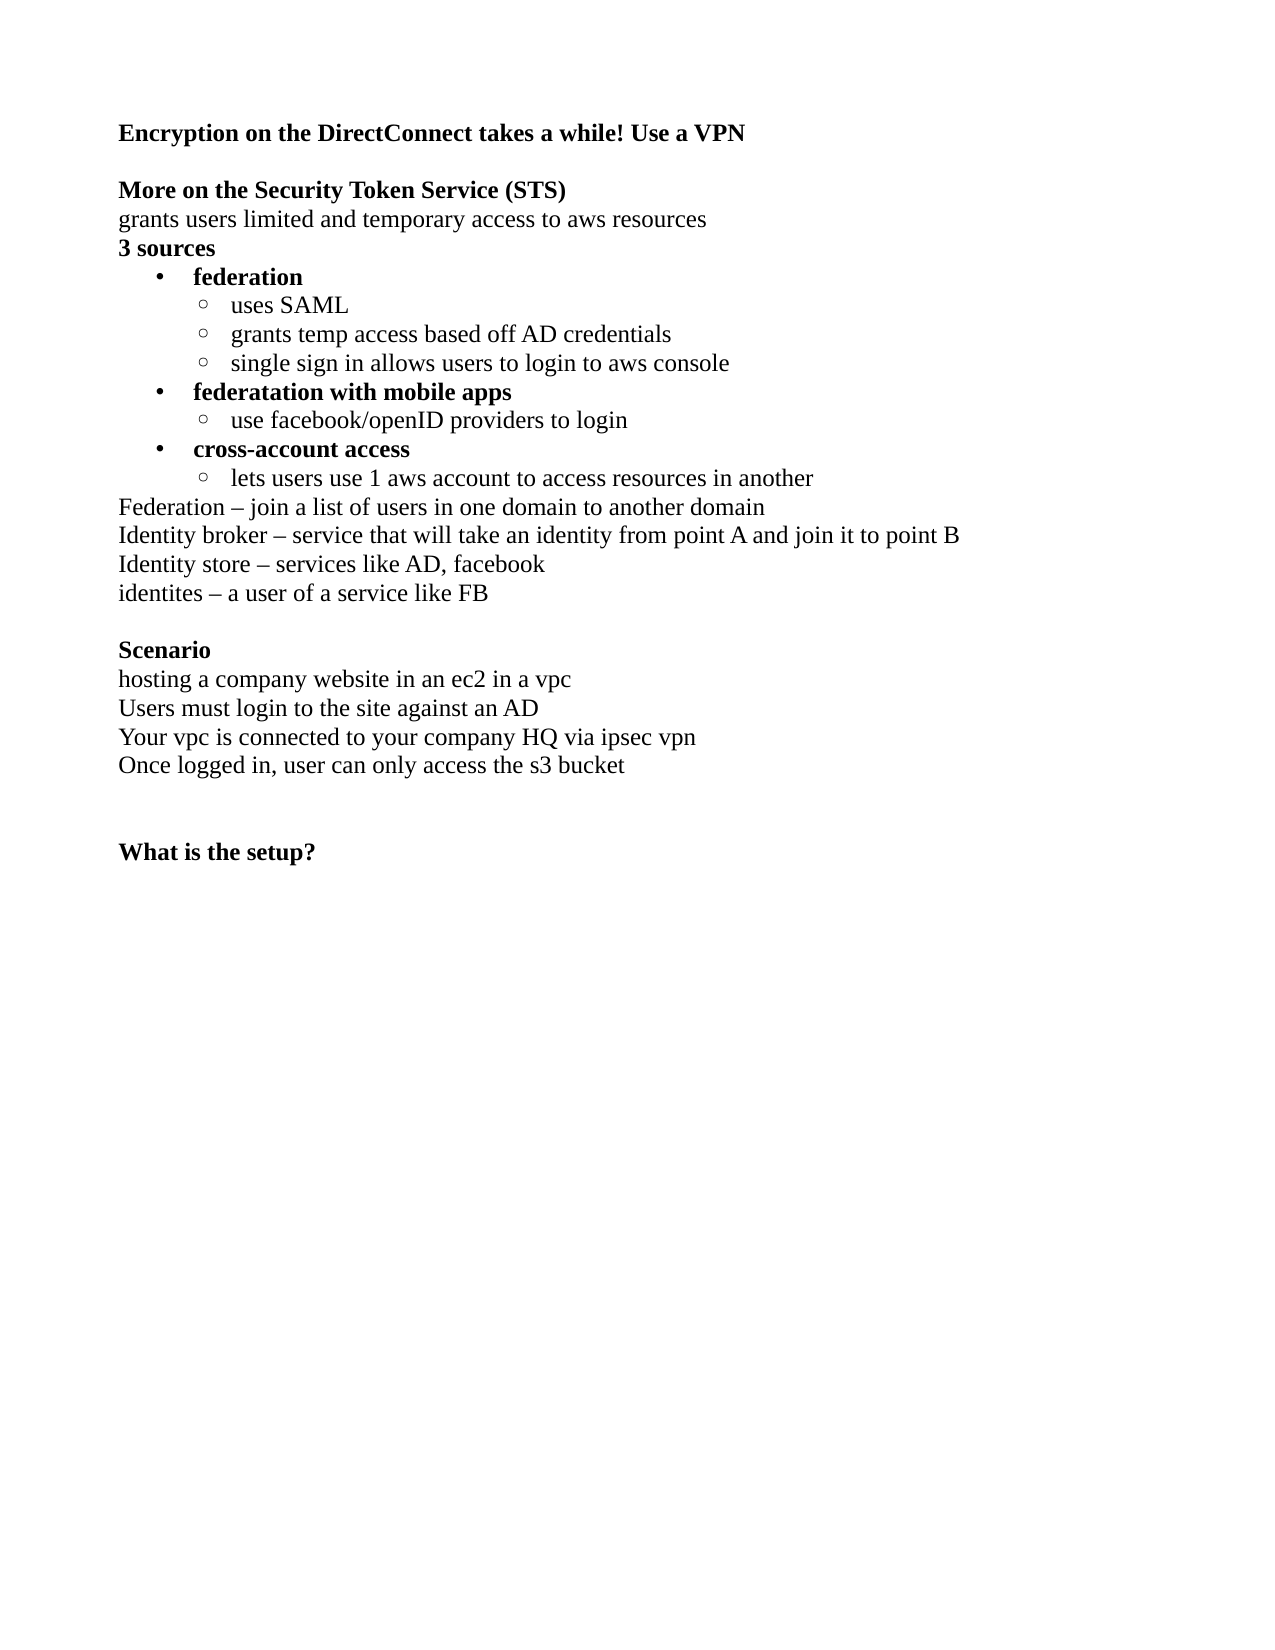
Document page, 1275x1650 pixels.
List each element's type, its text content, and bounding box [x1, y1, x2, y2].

list use facebook/openID providers to login [193, 406, 1157, 434]
text More on the Security Token Service (STS) [118, 176, 1157, 204]
list federation [156, 262, 1157, 291]
text Identity broker – service that will take an identity from point A and join it to point B [118, 521, 1157, 549]
text Users must login to the site against an AD [118, 693, 1157, 722]
list uses SAML [193, 291, 1157, 319]
text 3 sources [118, 233, 1157, 262]
text hosting a company website in an ec2 in a vpc [118, 664, 1157, 693]
text Federation – join a list of users in one domain to another domain [118, 492, 1157, 521]
text Scenario [118, 636, 1157, 664]
list cross-account access [156, 434, 1157, 463]
list federatation with mobile apps [156, 377, 1157, 406]
text identites – a user of a service like FB [118, 578, 1157, 607]
list grants temp access based off AD credentials [193, 319, 1157, 348]
list lets users use 1 aws account to access resources in another [193, 463, 1157, 492]
text Your vpc is connected to your company HQ via ipsec vpn [118, 722, 1157, 751]
text Identity store – services like AD, facebook [118, 549, 1157, 578]
text Encryption on the DirectConnect takes a while! Use a VPN [118, 118, 1157, 147]
text Once logged in, user can only access the s3 bucket [118, 751, 1157, 779]
text grants users limited and temporary access to aws resources [118, 204, 1157, 233]
text What is the setup? [118, 837, 1157, 866]
list single sign in allows users to login to aws console [193, 348, 1157, 377]
